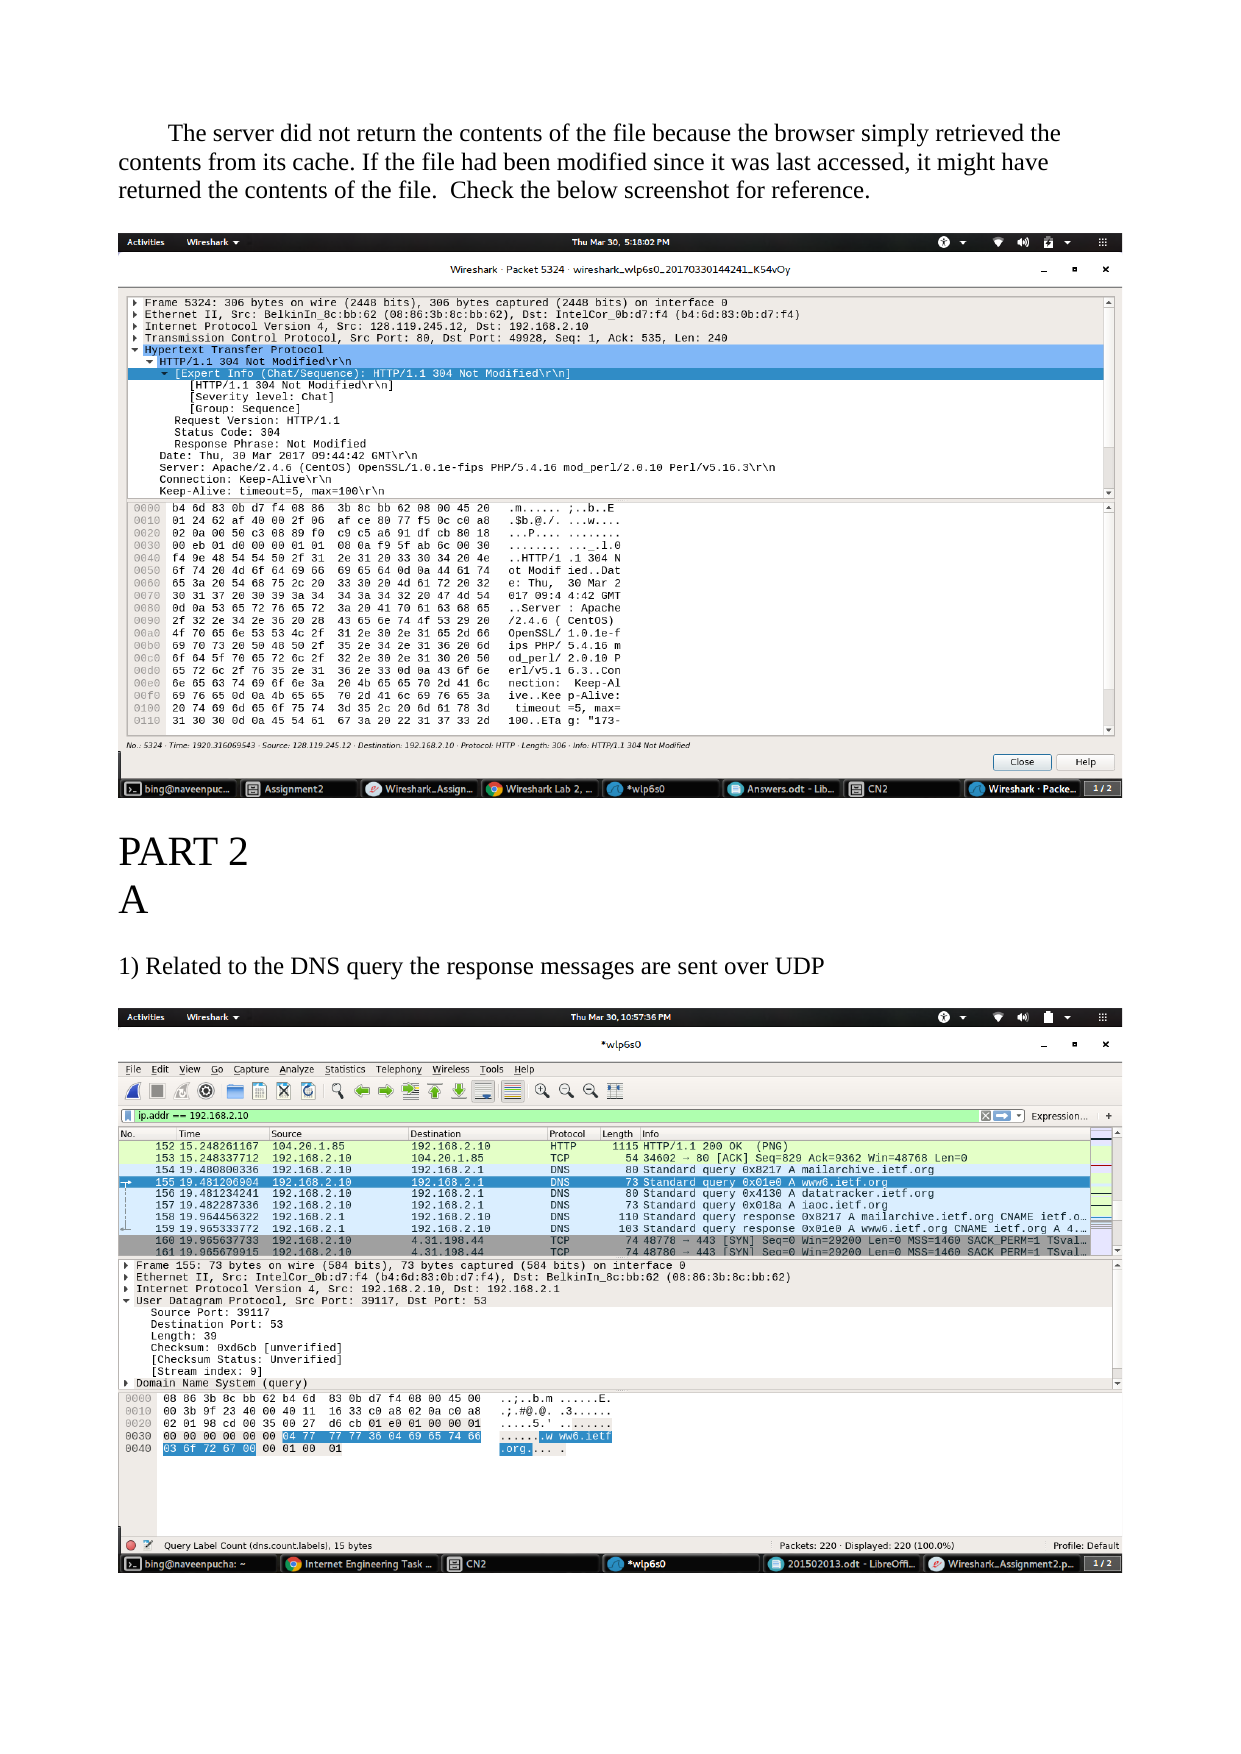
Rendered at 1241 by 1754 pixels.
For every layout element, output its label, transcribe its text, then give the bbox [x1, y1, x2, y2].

text PART 2 [118, 826, 1122, 874]
text The server did not return the contents of the file because the browser simply retrieved the contents from its cache. If the file had been modified since it was last accessed, it might have returned the contents of the file. Check the below screenshot for reference. [118, 118, 1122, 204]
text 1) Related to the DNS query the response messages are sent over UDP [118, 951, 1122, 979]
picture [118, 233, 1123, 798]
picture [118, 1008, 1123, 1573]
text A [118, 874, 1122, 922]
